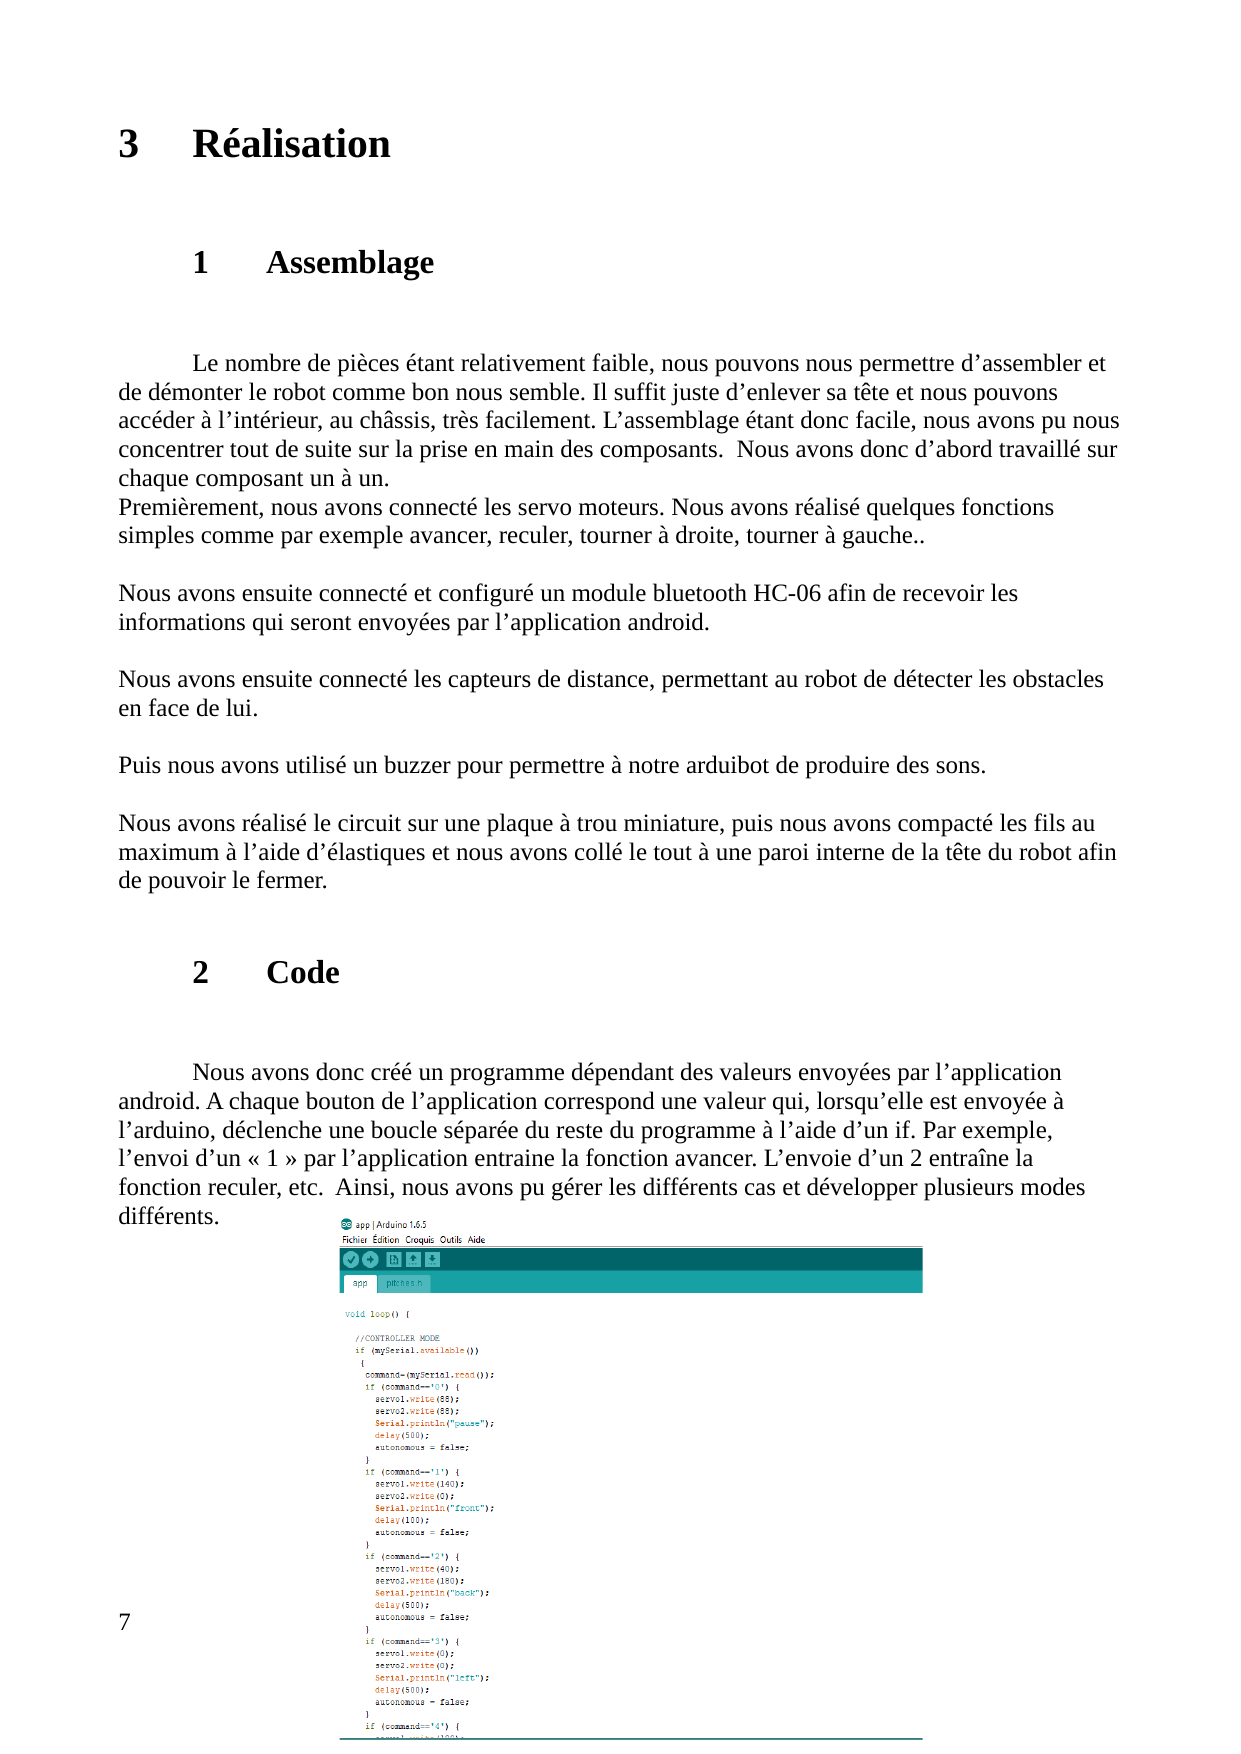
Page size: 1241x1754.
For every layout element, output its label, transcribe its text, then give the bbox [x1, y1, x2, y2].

text 1 Assemblage [118, 243, 1122, 281]
text 2 Code [118, 952, 1122, 990]
text Nous avons réalisé le circuit sur une plaque à trou miniature, puis nous avons compacté les fils au maximum à l’aide d’élastiques et nous avons collé le tout à une paroi interne de la tête du robot afin de pouvoir le fermer. [118, 808, 1122, 894]
text Nous avons ensuite connecté et configuré un module bluetooth HC-06 afin de recevoir les informations qui seront envoyées par l’application android. [118, 578, 1122, 636]
picture [339, 1216, 923, 1740]
text Nous avons ensuite connecté les capteurs de distance, permettant au robot de détecter les obstacles en face de lui. [118, 664, 1122, 722]
text Premièrement, nous avons connecté les servo moteurs. Nous avons réalisé quelques fonctions simples comme par exemple avancer, reculer, tourner à droite, tourner à gauche.. [118, 492, 1122, 549]
text Nous avons donc créé un programme dépendant des valeurs envoyées par l’application android. A chaque bouton de l’application correspond une valeur qui, lorsqu’elle est envoyée à l’arduino, déclenche une boucle séparée du reste du programme à l’aide d’un if. Par exemple, l’envoi d’un « 1 » par l’application entraine la fonction avancer. L’envoie d’un 2 entraîne la fonction reculer, etc. Ainsi, nous avons pu gérer les différents cas et développer plusieurs modes différents. [118, 1057, 1122, 1230]
text 3 Réalisation [118, 118, 1122, 166]
text Le nombre de pièces étant relativement faible, nous pouvons nous permettre d’assembler et de démonter le robot comme bon nous semble. Il suffit juste d’enlever sa tête et nous pouvons accéder à l’intérieur, au châssis, très facilement. L’assemblage étant donc facile, nous avons pu nous concentrer tout de suite sur la prise en main des composants. Nous avons donc d’abord travaillé sur chaque composant un à un. [118, 348, 1122, 492]
text Puis nous avons utilisé un buzzer pour permettre à notre arduibot de produire des sons. [118, 751, 1122, 779]
